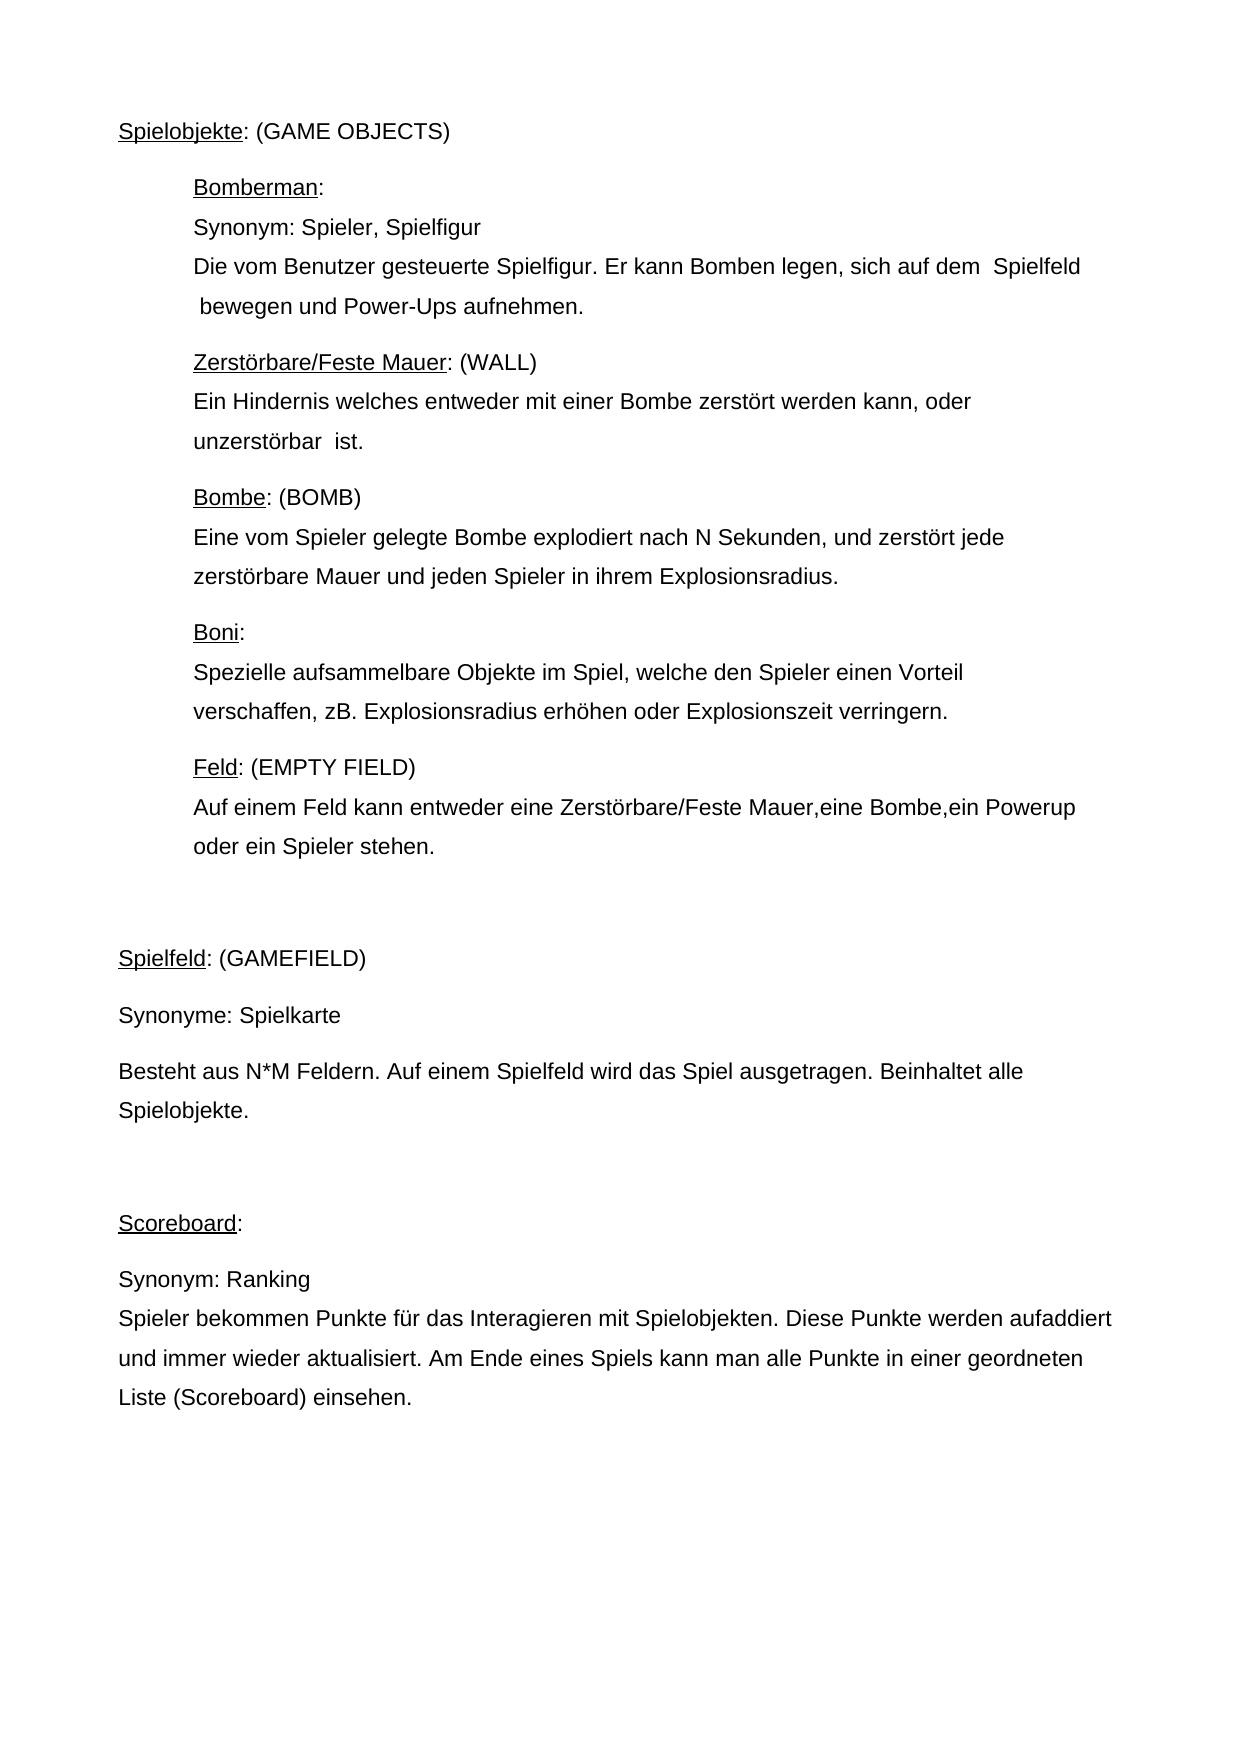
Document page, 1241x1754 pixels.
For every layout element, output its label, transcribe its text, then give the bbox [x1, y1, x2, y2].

text Boni: Spezielle aufsammelbare Objekte im Spiel, welche den Spieler einen Vorteil verschaffen, zB. Explosionsradius erhöhen oder Explosionszeit verringern. [118, 619, 1122, 724]
text Scoreboard: [118, 1209, 1122, 1236]
text Bomberman: Synonym: Spieler, Spielfigur Die vom Benutzer gesteuerte Spielfigur. Er kann Bomben legen, sich auf dem Spielfeld bewegen und Power-Ups aufnehmen. [118, 174, 1122, 319]
text Besteht aus N*M Feldern. Auf einem Spielfeld wird das Spiel ausgetragen. Beinhaltet alle Spielobjekte. [118, 1058, 1122, 1123]
text Zerstörbare/Feste Mauer: (WALL) Ein Hindernis welches entweder mit einer Bombe zerstört werden kann, oder unzerstörbar ist. [118, 349, 1122, 454]
text Spielfeld: (GAMEFIELD) [118, 945, 1122, 972]
text Bombe: (BOMB) Eine vom Spieler gelegte Bombe explodiert nach N Sekunden, und zerstört jede zerstörbare Mauer und jeden Spieler in ihrem Explosionsradius. [118, 484, 1122, 589]
text Synonym: Ranking Spieler bekommen Punkte für das Interagieren mit Spielobjekten. Diese Punkte werden aufaddiert und immer wieder aktualisiert. Am Ende eines Spiels kann man alle Punkte in einer geordneten Liste (Scoreboard) einsehen. [118, 1266, 1122, 1410]
text Feld: (EMPTY FIELD) Auf einem Feld kann entweder eine Zerstörbare/Feste Mauer,eine Bombe,ein Powerup oder ein Spieler stehen. [118, 754, 1122, 859]
text Spielobjekte: (GAME OBJECTS) [118, 118, 1122, 144]
text Synonyme: Spielkarte [118, 1002, 1122, 1028]
